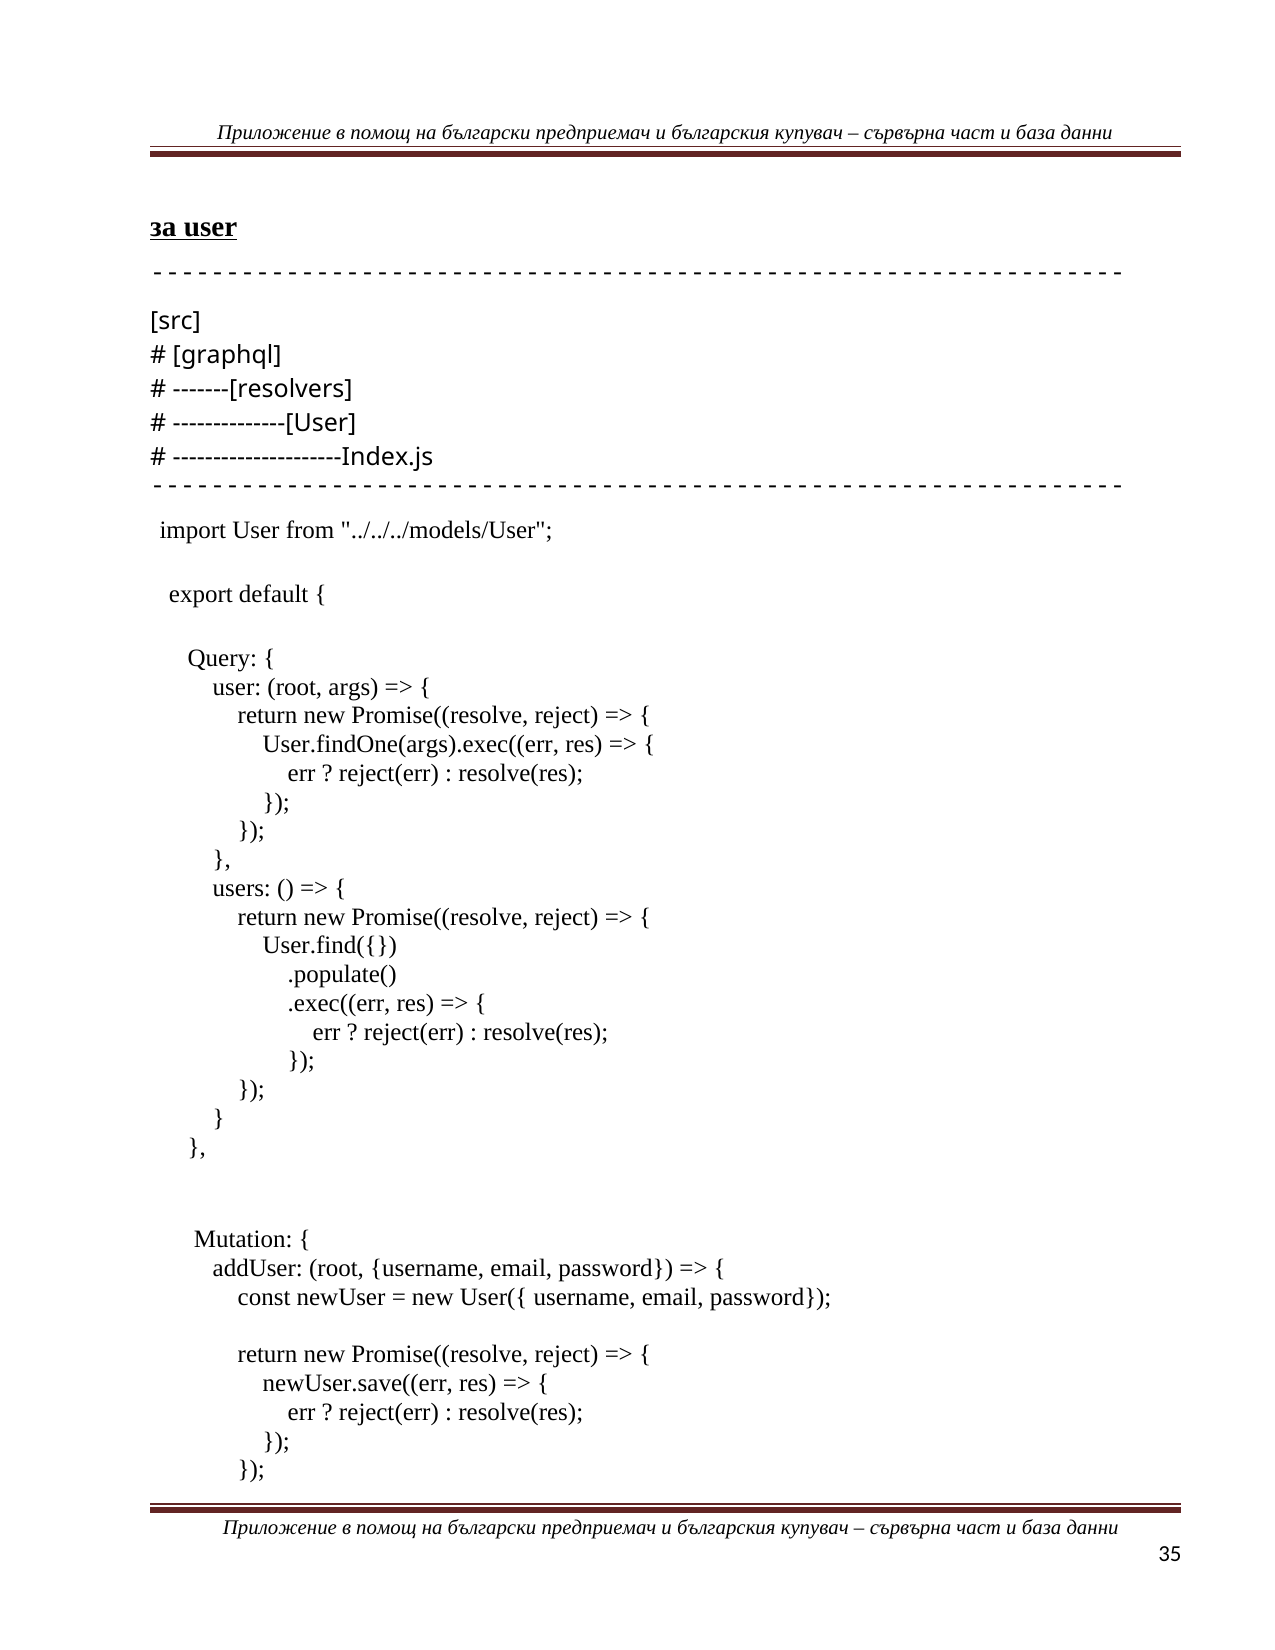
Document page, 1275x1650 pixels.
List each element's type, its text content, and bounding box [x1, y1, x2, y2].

text Query: { [169, 643, 1181, 672]
text }); [169, 1454, 1181, 1483]
text const newUser = new User({ username, email, password}); [169, 1282, 1181, 1311]
text err ? reject(err) : resolve(res); [169, 1017, 1181, 1046]
text addUser: (root, {username, email, password}) => { [169, 1253, 1181, 1282]
text return new Promise((resolve, reject) => { [169, 1339, 1181, 1368]
text import User from "../../../models/User"; [159, 515, 1181, 544]
text # --------------[User] [150, 404, 1181, 438]
text ----------------------------------------------------------------- [150, 260, 1181, 288]
text Mutation: { [169, 1224, 1181, 1253]
text User.findOne(args).exec((err, res) => { [169, 729, 1181, 758]
text newUser.save((err, res) => { [169, 1368, 1181, 1397]
text err ? reject(err) : resolve(res); [169, 758, 1181, 787]
text User.find({}) [169, 931, 1181, 959]
text [src] [150, 302, 1181, 336]
text }); [169, 1074, 1181, 1103]
text }); [169, 787, 1181, 816]
text # ---------------------Index.js [150, 438, 1181, 473]
text return new Promise((resolve, reject) => { [169, 701, 1181, 729]
text .populate() [169, 959, 1181, 988]
text за user [150, 209, 1181, 243]
text }); [169, 1046, 1181, 1074]
text }, [169, 1132, 1181, 1161]
text }); [169, 816, 1181, 844]
text ----------------------------------------------------------------- [150, 473, 1181, 501]
text } [169, 1103, 1181, 1132]
text .exec((err, res) => { [169, 988, 1181, 1017]
text }); [169, 1426, 1181, 1454]
text export default { [169, 579, 1181, 608]
text # [graphql] [150, 336, 1181, 370]
text }, [169, 844, 1181, 873]
text return new Promise((resolve, reject) => { [169, 902, 1181, 931]
text users: () => { [169, 873, 1181, 902]
text err ? reject(err) : resolve(res); [169, 1397, 1181, 1426]
text # -------[resolvers] [150, 370, 1181, 404]
text user: (root, args) => { [169, 672, 1181, 701]
